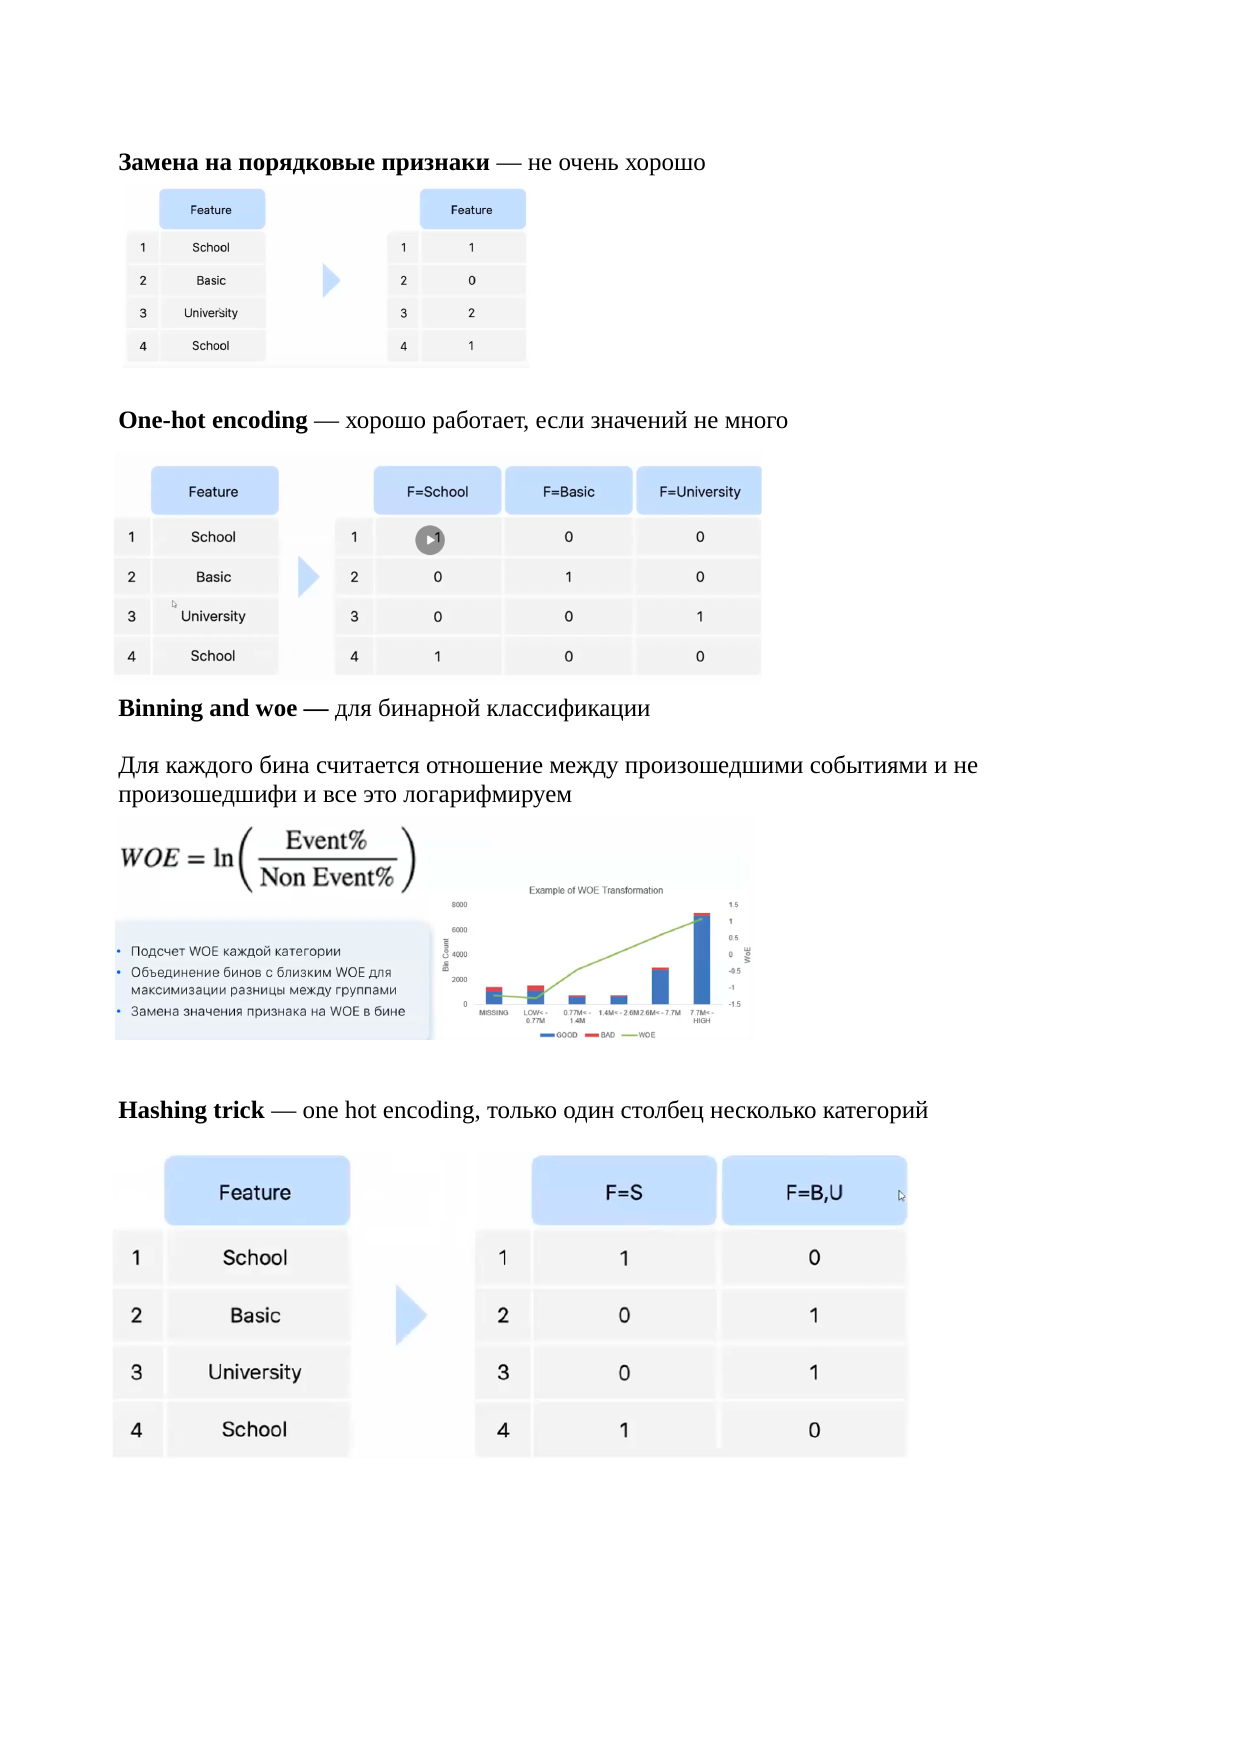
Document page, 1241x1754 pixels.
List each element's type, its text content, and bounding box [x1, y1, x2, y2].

text One-hot encoding — хорошо работает, если значений не много [118, 406, 1122, 434]
text Binning and woe — для бинарной классификации [118, 693, 1122, 722]
text Замена на порядковые признаки — не очень хорошо [118, 147, 1122, 176]
picture [122, 185, 530, 368]
picture [115, 817, 754, 1040]
picture [112, 1151, 911, 1459]
text Hashing trick — one hot encoding, только один столбец несколько категорий [118, 1096, 1122, 1124]
picture [113, 452, 762, 683]
text Для каждого бина считается отношение между произошедшими событиями и не произошедшифи и все это логарифмируем [118, 751, 1122, 808]
